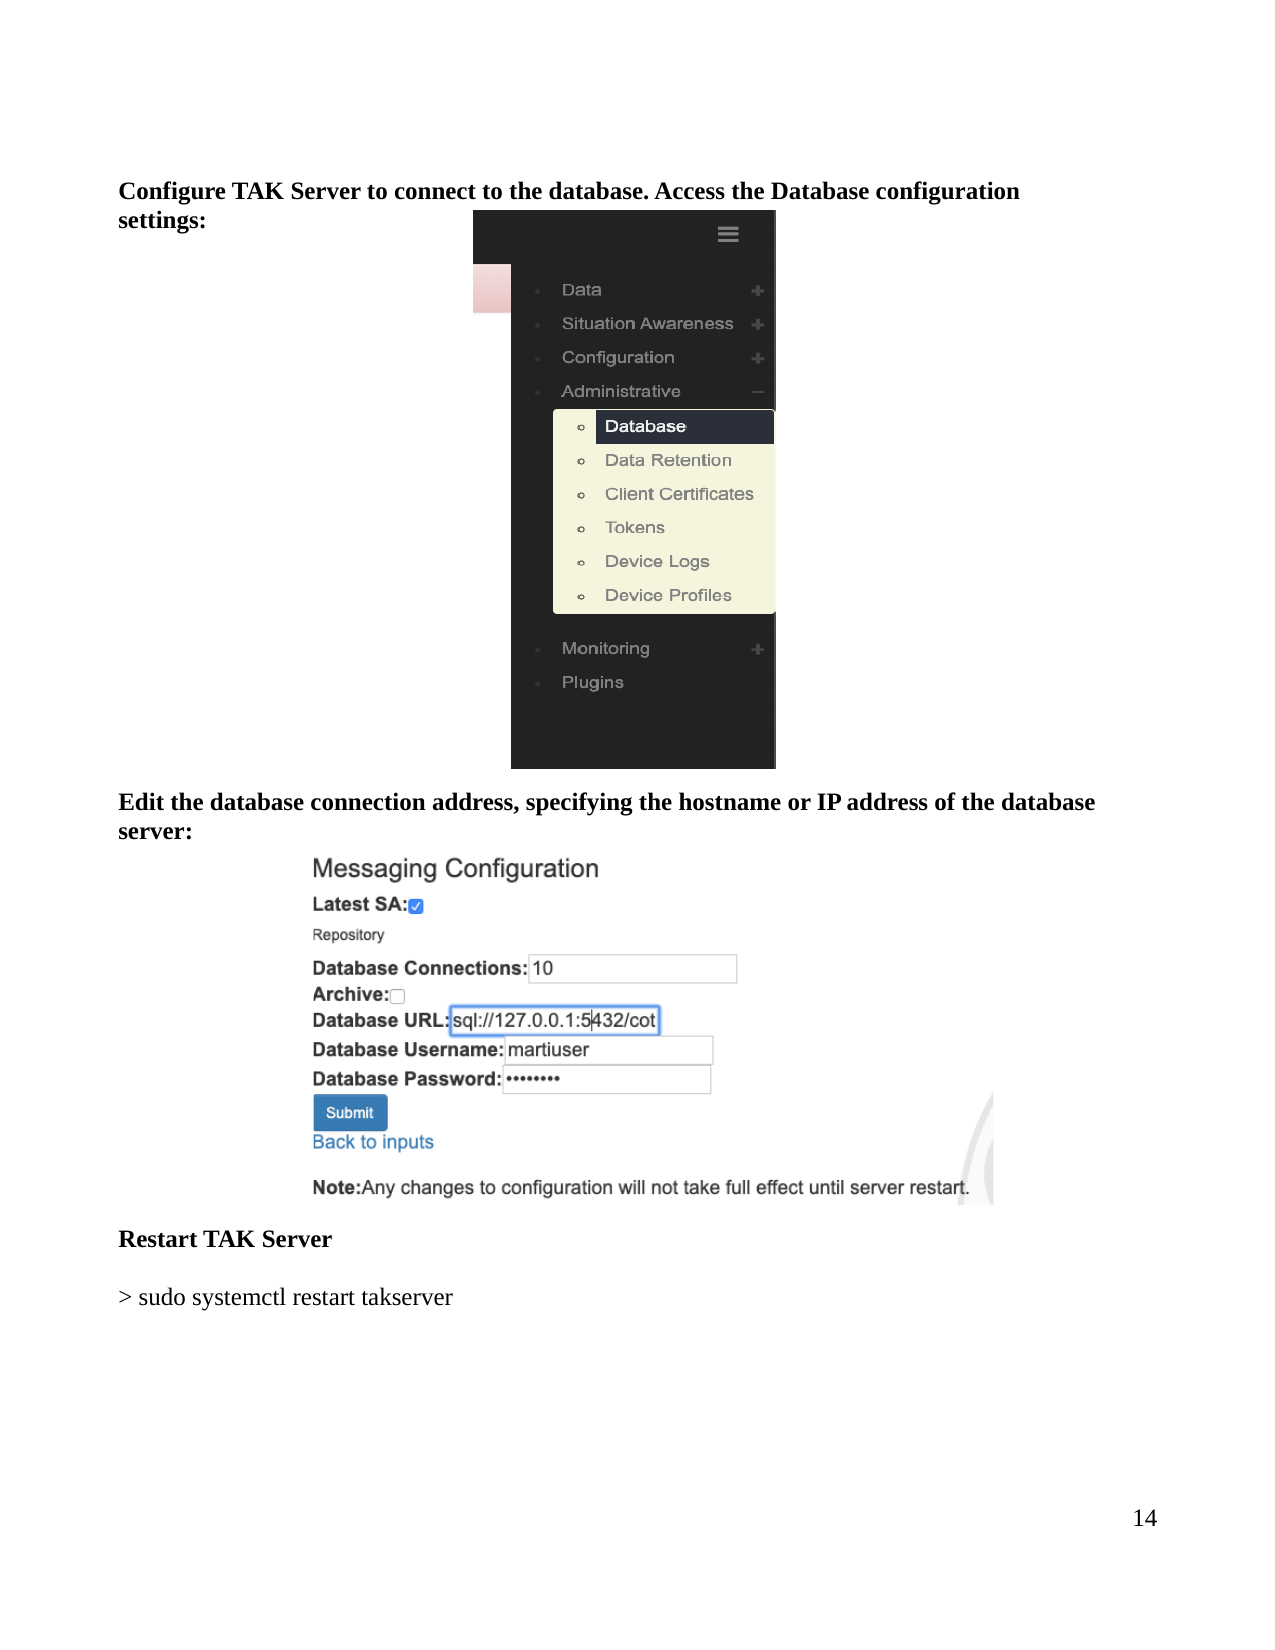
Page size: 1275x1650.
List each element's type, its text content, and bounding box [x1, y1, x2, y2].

text Edit the database connection address, specifying the hostname or IP address of the database server: [118, 787, 1098, 845]
text Restart TAK Server [118, 1224, 1098, 1252]
picture [473, 210, 776, 769]
text Configure TAK Server to connect to the database. Access the Database configuration settings: [118, 176, 1098, 234]
picture [313, 837, 994, 1205]
text > sudo systemctl restart takserver [118, 1282, 1098, 1311]
